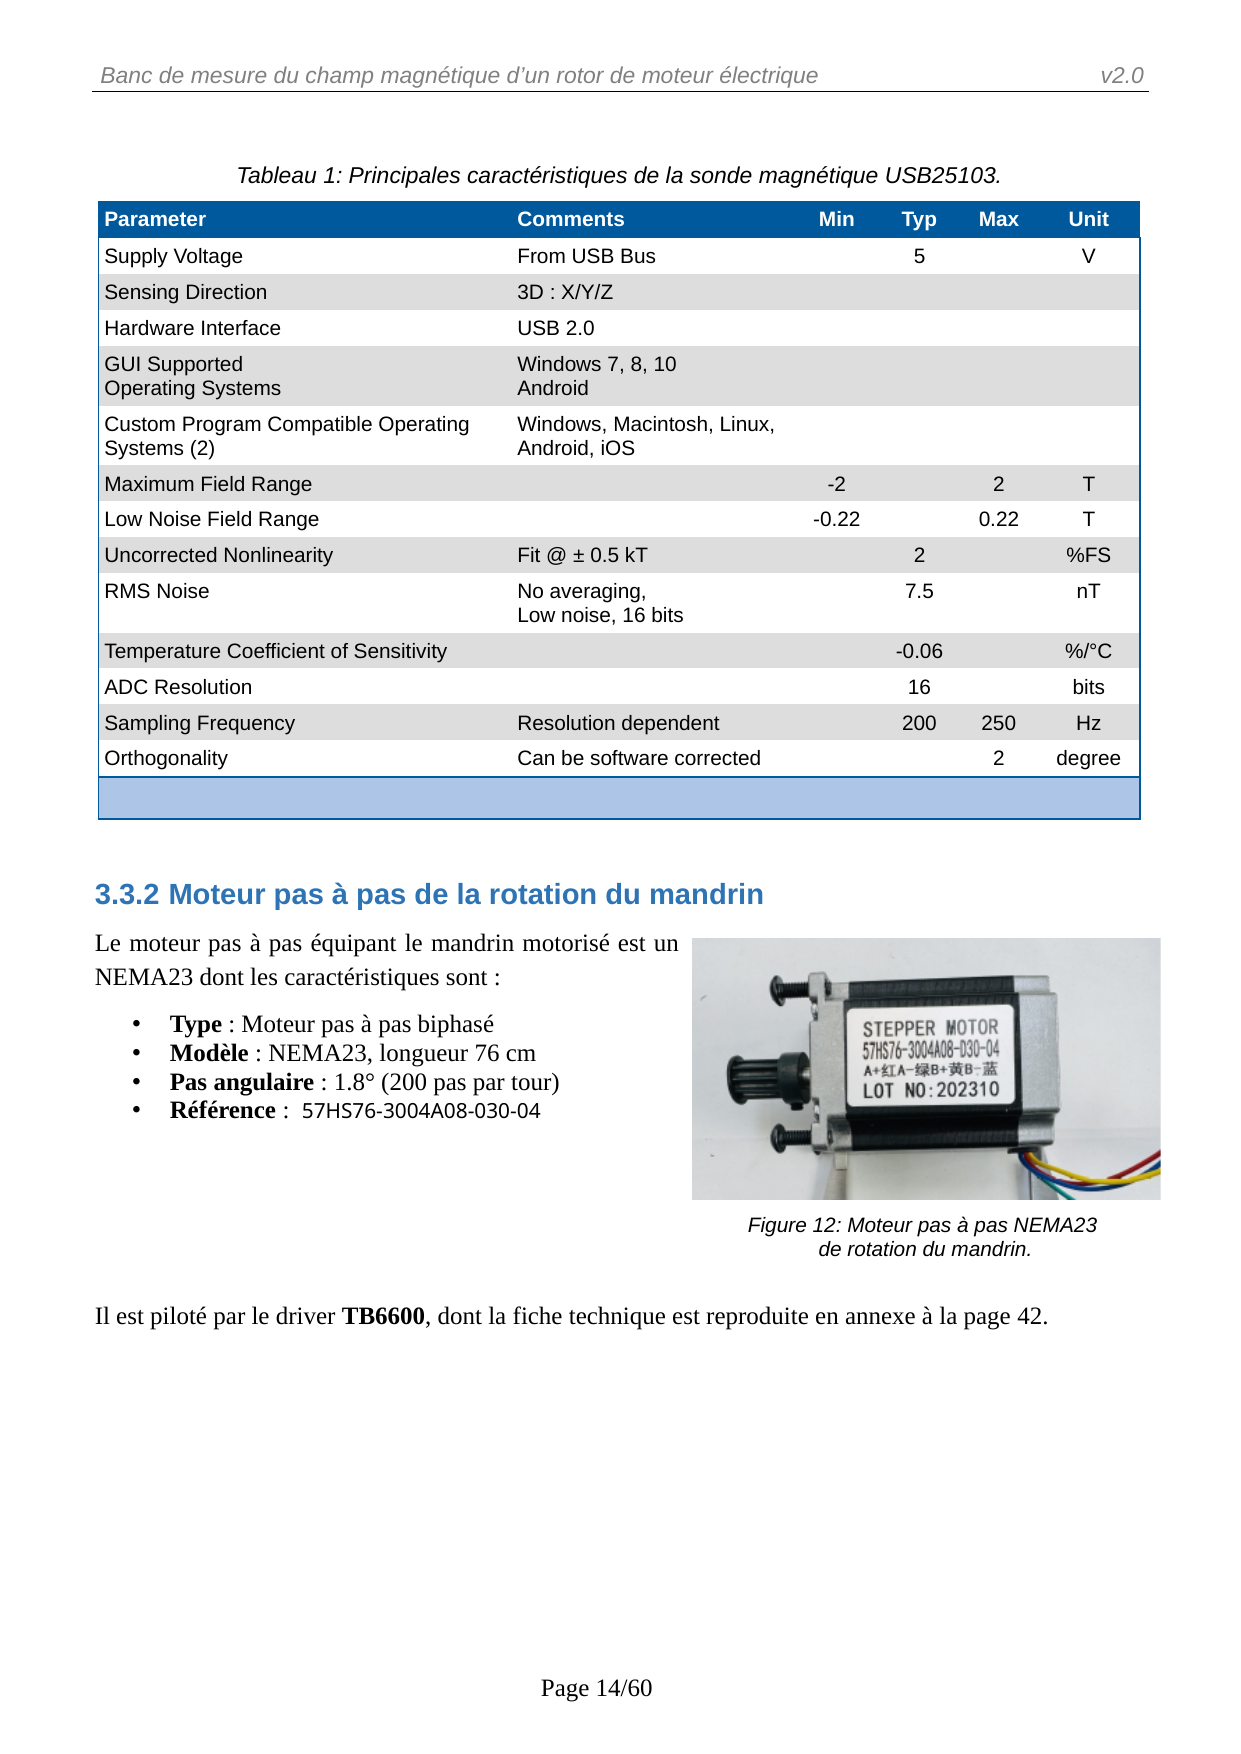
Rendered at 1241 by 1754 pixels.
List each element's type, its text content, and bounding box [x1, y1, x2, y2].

list Référence : 57HS76-3004A08-030-04 [132, 1095, 692, 1125]
table_cell 200 [878, 704, 960, 740]
table_cell [960, 669, 1037, 704]
table_cell [1037, 274, 1139, 310]
table_cell 250 [960, 704, 1037, 740]
table_cell 5 [878, 238, 960, 274]
table_cell [511, 465, 795, 501]
table_cell [960, 238, 1037, 274]
table_cell 2 [960, 740, 1037, 776]
table_cell 3D : X/Y/Z [511, 274, 795, 310]
table_cell -2 [795, 465, 878, 501]
table_cell T [1037, 465, 1139, 501]
table_cell 16 [878, 669, 960, 704]
table_cell [960, 310, 1037, 346]
table_cell [795, 346, 878, 406]
table_cell [960, 778, 1037, 818]
table_cell V [1037, 238, 1139, 274]
table_cell Hardware Interface [99, 310, 511, 346]
table_cell [1037, 310, 1139, 346]
table_cell No averaging, Low noise, 16 bits [511, 573, 795, 633]
table_cell [960, 633, 1037, 668]
table_cell [795, 537, 878, 573]
table_cell [960, 274, 1037, 310]
table_cell Windows, Macintosh, Linux, Android, iOS [511, 406, 795, 465]
table_cell Hz [1037, 704, 1139, 740]
table_cell [878, 346, 960, 406]
table_cell [795, 704, 878, 740]
subtitle Moteur pas à pas de la rotation du mandrin [94, 877, 1146, 911]
list Pas angulaire : 1.8° (200 pas par tour) [132, 1067, 692, 1095]
table_cell nT [1037, 573, 1139, 633]
table_cell -0.22 [795, 501, 878, 537]
table_cell 7.5 [878, 573, 960, 633]
table_cell [878, 406, 960, 465]
table_cell 0.22 [960, 501, 1037, 537]
table_cell [878, 274, 960, 310]
table_cell [795, 573, 878, 633]
table_cell [99, 778, 511, 818]
table_cell RMS Noise [99, 573, 511, 633]
table_header Unit [1037, 201, 1140, 237]
table_cell degree [1037, 740, 1139, 776]
table_header Min [795, 201, 878, 237]
table_cell [878, 465, 960, 501]
text Tableau 1: Principales caractéristiques de la sonde magnétique USB25103. [94, 162, 1146, 188]
table_cell %FS [1037, 537, 1139, 573]
table_cell [511, 778, 795, 818]
table_cell Resolution dependent [511, 704, 795, 740]
table_cell Temperature Coefficient of Sensitivity [99, 633, 511, 668]
table_cell -0.06 [878, 633, 960, 668]
table_cell [795, 310, 878, 346]
table_cell Supply Voltage [99, 238, 511, 274]
text Le moteur pas à pas équipant le mandrin motorisé est un NEMA23 dont les caractéristiques sont : [94, 926, 1161, 990]
table_cell [878, 778, 960, 818]
table_cell Sensing Direction [99, 274, 511, 310]
table_cell [511, 501, 795, 537]
table_cell [878, 740, 960, 776]
table_cell Fit @ ± 0.5 kT [511, 537, 795, 573]
table_cell [795, 669, 878, 704]
table_cell bits [1037, 669, 1139, 704]
table_cell 2 [960, 465, 1037, 501]
table_cell Sampling Frequency [99, 704, 511, 740]
table_cell [960, 346, 1037, 406]
table_header Comments [511, 201, 795, 237]
table_cell T [1037, 501, 1139, 537]
table_cell GUI Supported Operating Systems [99, 346, 511, 406]
picture [692, 938, 1161, 1200]
table_cell [960, 573, 1037, 633]
table_cell 2 [878, 537, 960, 573]
table_cell ADC Resolution [99, 669, 511, 704]
table_cell [795, 238, 878, 274]
table_cell [1037, 406, 1139, 465]
table_cell Custom Program Compatible Operating Systems (2) [99, 406, 511, 465]
table_cell [795, 740, 878, 776]
table_cell Uncorrected Nonlinearity [99, 537, 511, 573]
table_cell [795, 633, 878, 668]
table_cell [511, 633, 795, 668]
table_cell [878, 501, 960, 537]
table_cell [1037, 346, 1139, 406]
table_header Max [960, 201, 1037, 237]
table_cell USB 2.0 [511, 310, 795, 346]
table_cell Maximum Field Range [99, 465, 511, 501]
list Modèle : NEMA23, longueur 76 cm [132, 1038, 692, 1067]
table_header Parameter [98, 201, 511, 237]
table_header Typ [878, 201, 960, 237]
table_cell Can be software corrected [511, 740, 795, 776]
table_cell [960, 406, 1037, 465]
table_cell [878, 310, 960, 346]
table_cell [960, 537, 1037, 573]
table_cell %/°C [1037, 633, 1139, 668]
table_cell [795, 778, 878, 818]
table_cell [795, 406, 878, 465]
text Figure 12: Moteur pas à pas NEMA23 de rotation du mandrin. [692, 1200, 1161, 1260]
table_cell [1037, 778, 1139, 818]
table_cell [511, 669, 795, 704]
list Type : Moteur pas à pas biphasé [132, 1009, 692, 1038]
table_cell Windows 7, 8, 10 Android [511, 346, 795, 406]
table_cell Orthogonality [99, 740, 511, 776]
table_cell From USB Bus [511, 238, 795, 274]
text Il est piloté par le driver TB6600, dont la fiche technique est reproduite en annexe à la page 41. [94, 1301, 1146, 1329]
table_cell [795, 274, 878, 310]
table_cell Low Noise Field Range [99, 501, 511, 537]
